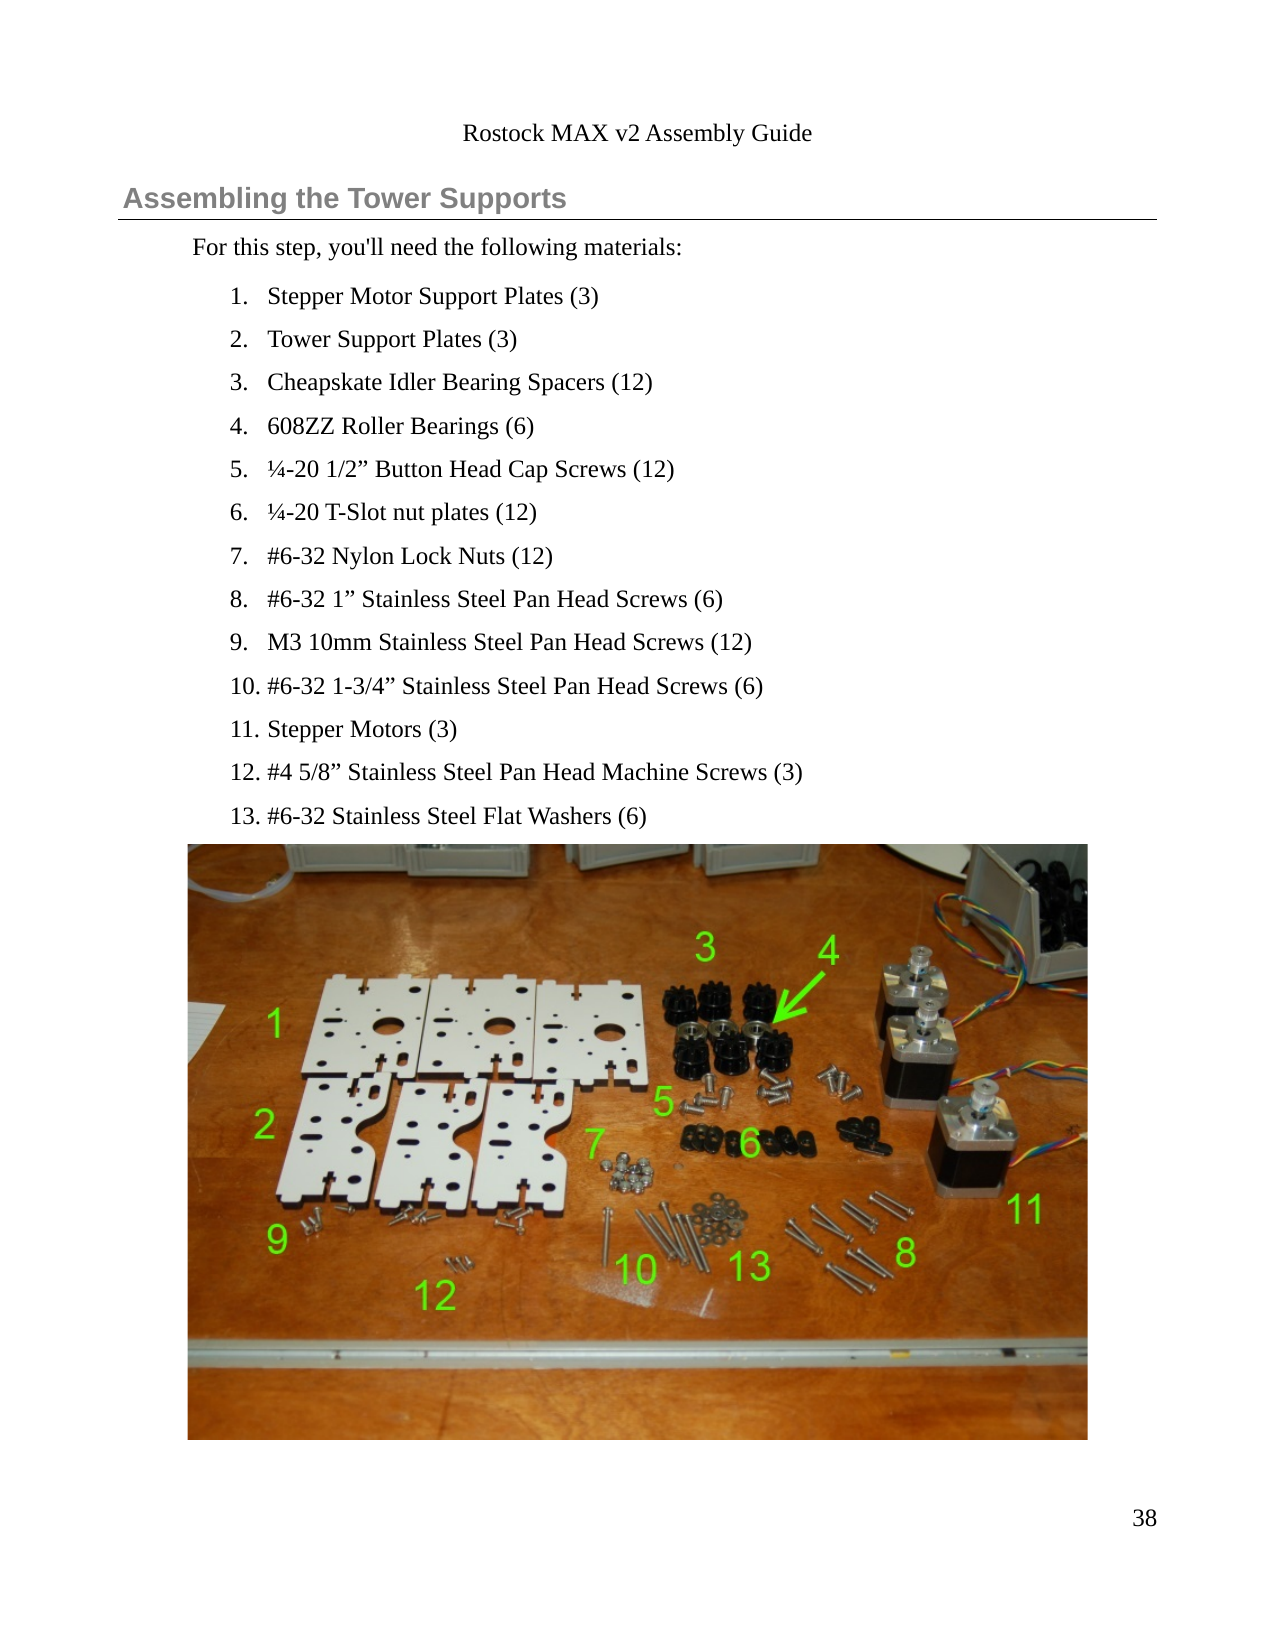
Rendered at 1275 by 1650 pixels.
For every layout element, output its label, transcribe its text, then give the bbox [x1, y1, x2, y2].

list 608ZZ Roller Bearings (6) [229, 411, 1157, 439]
list ¼-20 T-Slot nut plates (12) [229, 497, 1157, 526]
text For this step, you'll need the following materials: [118, 232, 1157, 261]
subtitle Assembling the Tower Supports [118, 177, 1157, 219]
list #4 5/8” Stainless Steel Pan Head Machine Screws (3) [229, 757, 1157, 786]
list Cheapskate Idler Bearing Spacers (12) [229, 367, 1157, 396]
list Tower Support Plates (3) [229, 324, 1157, 353]
picture [187, 844, 1088, 1440]
list #6-32 Nylon Lock Nuts (12) [229, 541, 1157, 569]
list #6-32 1” Stainless Steel Pan Head Screws (6) [229, 584, 1157, 613]
list ¼-20 1/2” Button Head Cap Screws (12) [229, 454, 1157, 483]
list Stepper Motors (3) [229, 714, 1157, 743]
list M3 10mm Stainless Steel Pan Head Screws (12) [229, 627, 1157, 656]
list Stepper Motor Support Plates (3) [229, 281, 1157, 309]
list #6-32 Stainless Steel Flat Washers (6) [229, 801, 1157, 829]
list #6-32 1-3/4” Stainless Steel Pan Head Screws (6) [229, 671, 1157, 699]
